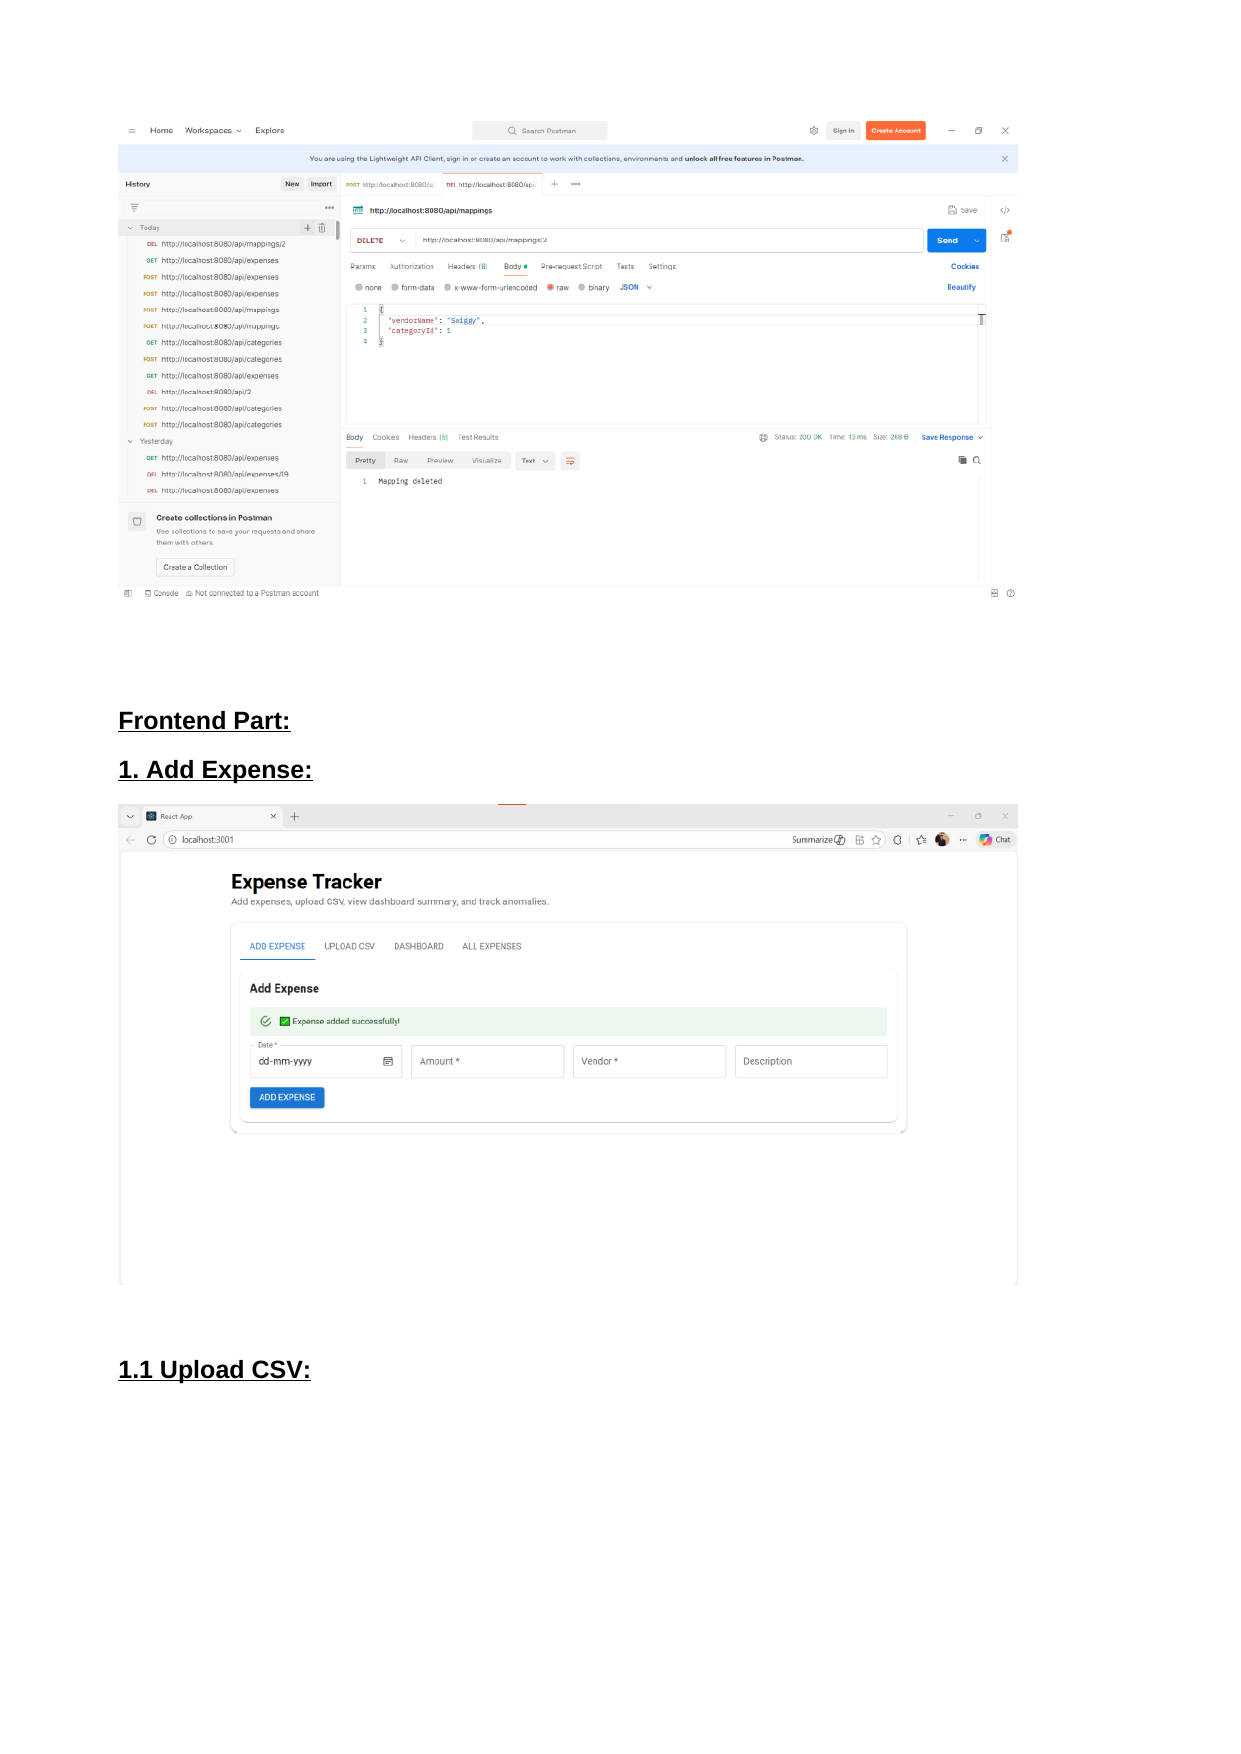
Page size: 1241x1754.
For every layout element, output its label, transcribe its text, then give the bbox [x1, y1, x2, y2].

text 1. Add Expense: [118, 755, 1122, 784]
text Frontend Part: [118, 677, 1122, 734]
text 1.1 Upload CSV: [118, 1354, 1122, 1383]
